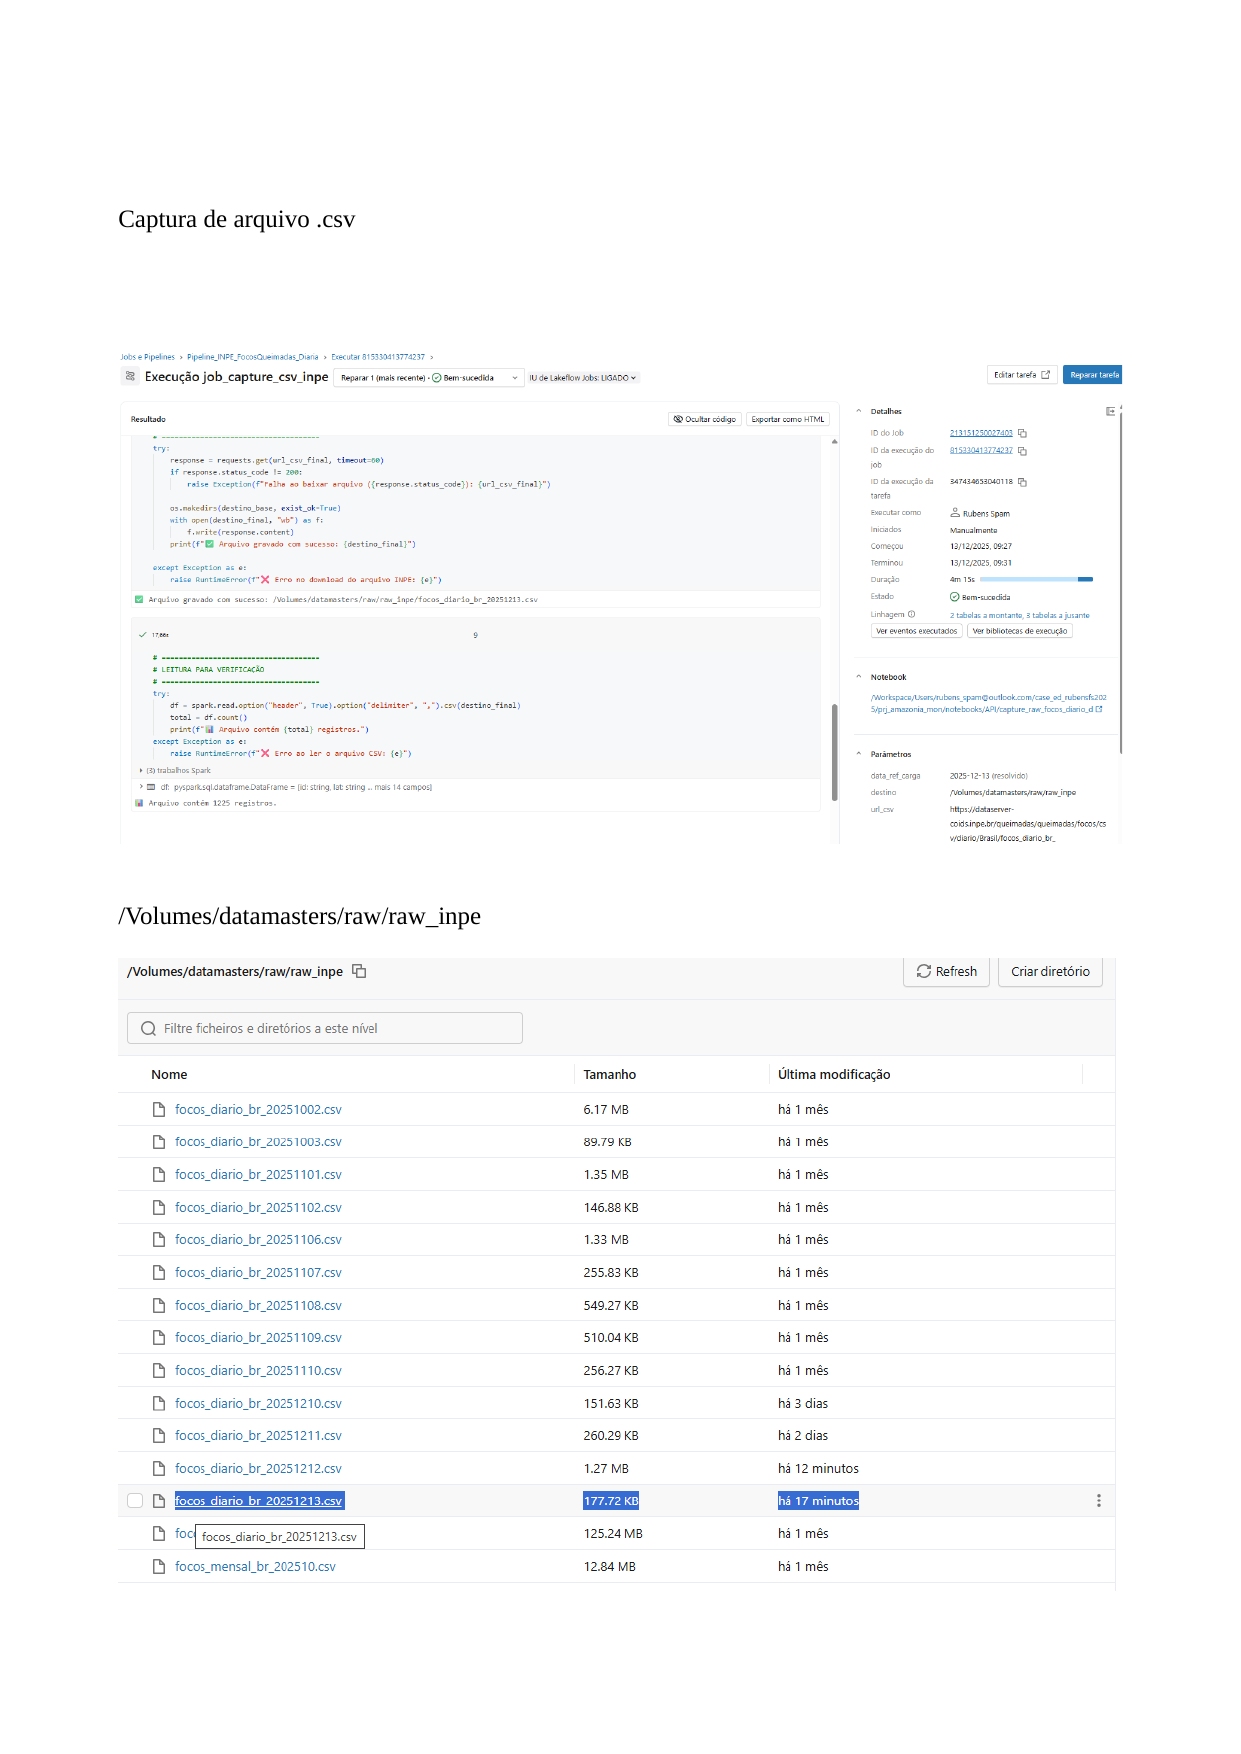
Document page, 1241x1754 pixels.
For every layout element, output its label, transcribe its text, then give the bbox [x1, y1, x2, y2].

text /Volumes/datamasters/raw/raw_inpe [118, 901, 1122, 930]
picture [118, 958, 1123, 1591]
picture [118, 348, 1123, 844]
text Captura de arquivo .csv [118, 204, 1122, 233]
